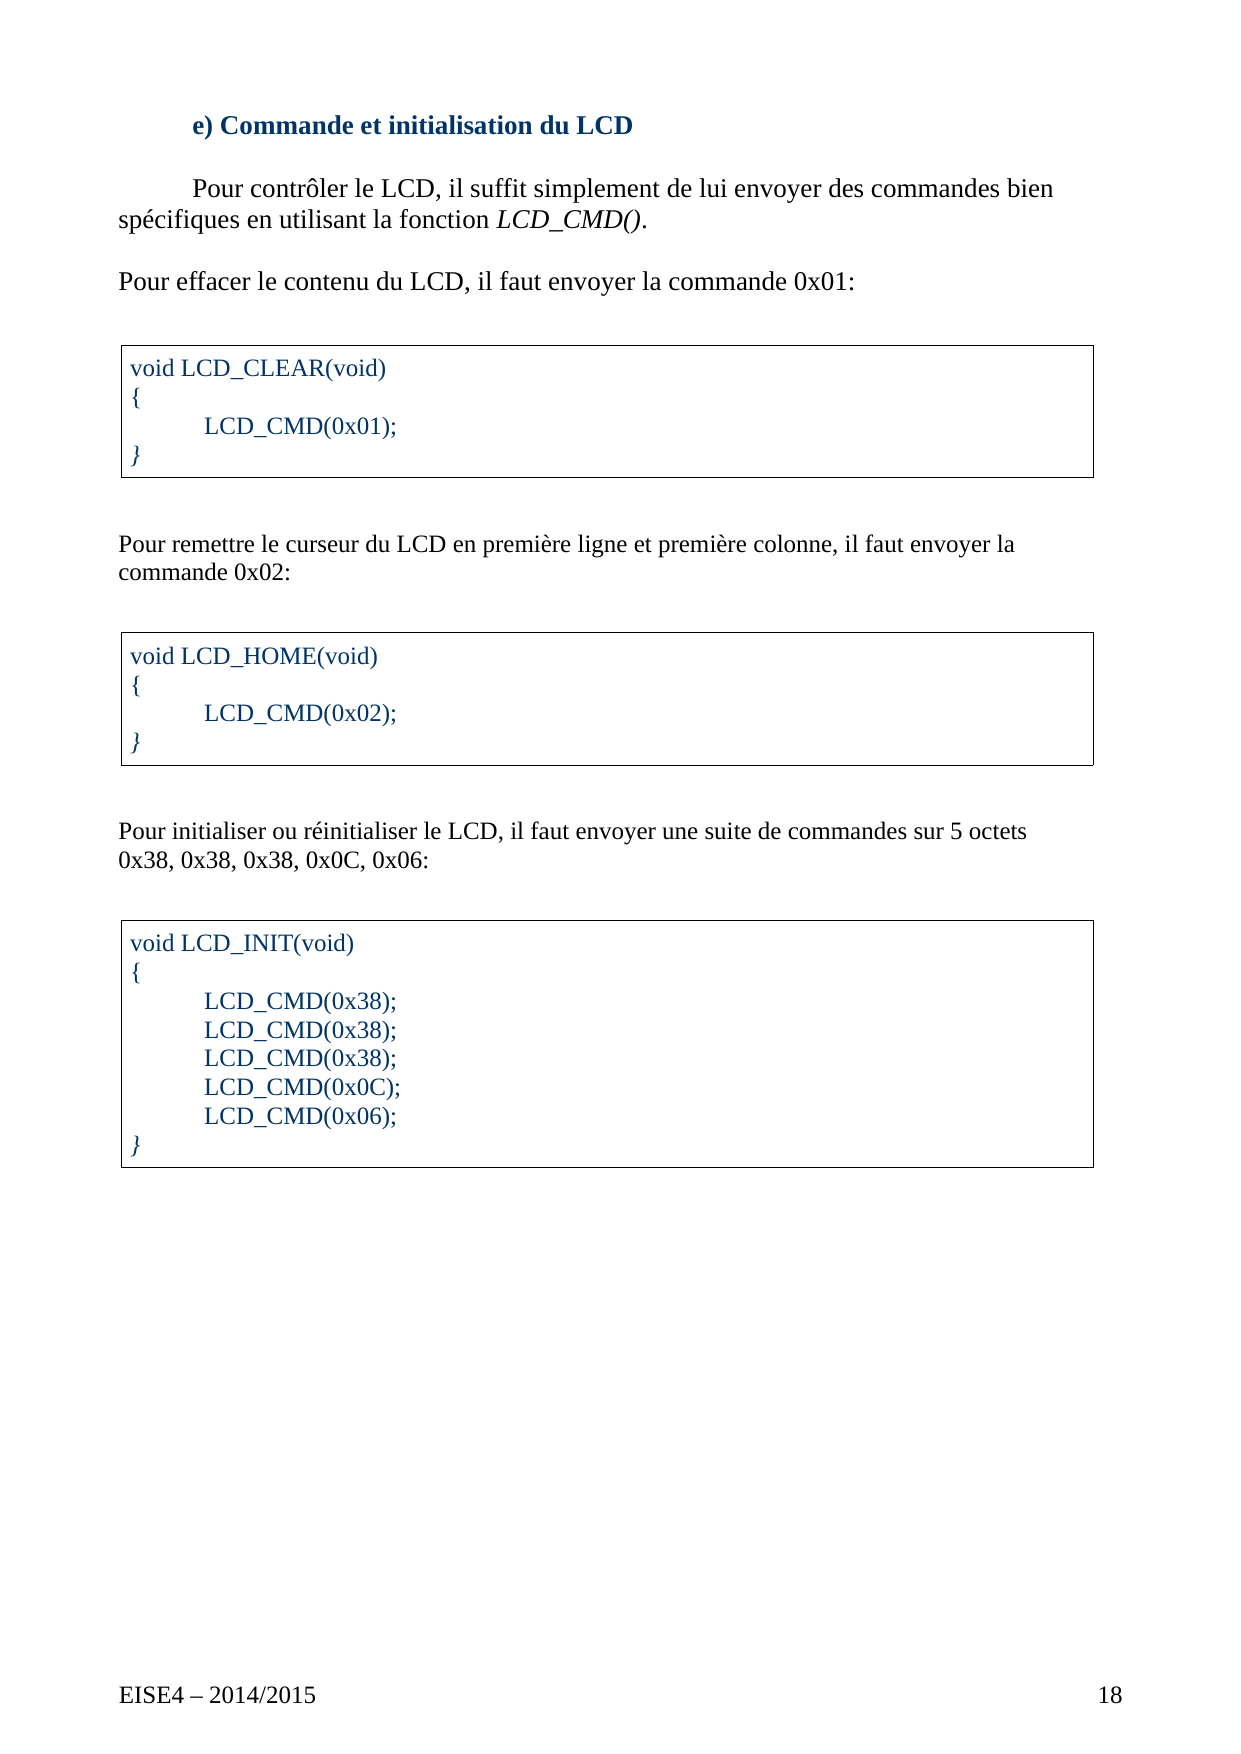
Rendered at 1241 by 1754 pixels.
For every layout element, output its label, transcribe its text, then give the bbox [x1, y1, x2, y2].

text 0x38, 0x38, 0x38, 0x0C, 0x06: [118, 845, 1122, 874]
text LCD_CMD(0x02); [130, 698, 1084, 727]
text LCD_CMD(0x38); [130, 1015, 1084, 1043]
text } [130, 1130, 1084, 1158]
text Pour effacer le contenu du LCD, il faut envoyer la commande 0x01: [118, 265, 1122, 296]
text } [130, 440, 1084, 468]
text Pour remettre le curseur du LCD en première ligne et première colonne, il faut envoyer la commande 0x02: [118, 529, 1122, 586]
text void LCD_CLEAR(void) [130, 353, 1084, 382]
text void LCD_INIT(void) [130, 928, 1084, 957]
text Pour initialiser ou réinitialiser le LCD, il faut envoyer une suite de commandes sur 5 octets [118, 816, 1122, 845]
text e) Commande et initialisation du LCD [118, 109, 1122, 141]
text LCD_CMD(0x38); [130, 986, 1084, 1015]
text { [130, 957, 1084, 986]
text LCD_CMD(0x06); [130, 1101, 1084, 1130]
text void LCD_HOME(void) [130, 641, 1084, 670]
text } [130, 727, 1084, 756]
text { [130, 670, 1084, 698]
text Pour contrôler le LCD, il suffit simplement de lui envoyer des commandes bien spécifiques en utilisant la fonction LCD_CMD(). [118, 172, 1122, 234]
text LCD_CMD(0x0C); [130, 1072, 1084, 1101]
text { [130, 382, 1084, 411]
text LCD_CMD(0x01); [130, 411, 1084, 440]
text LCD_CMD(0x38); [130, 1043, 1084, 1072]
